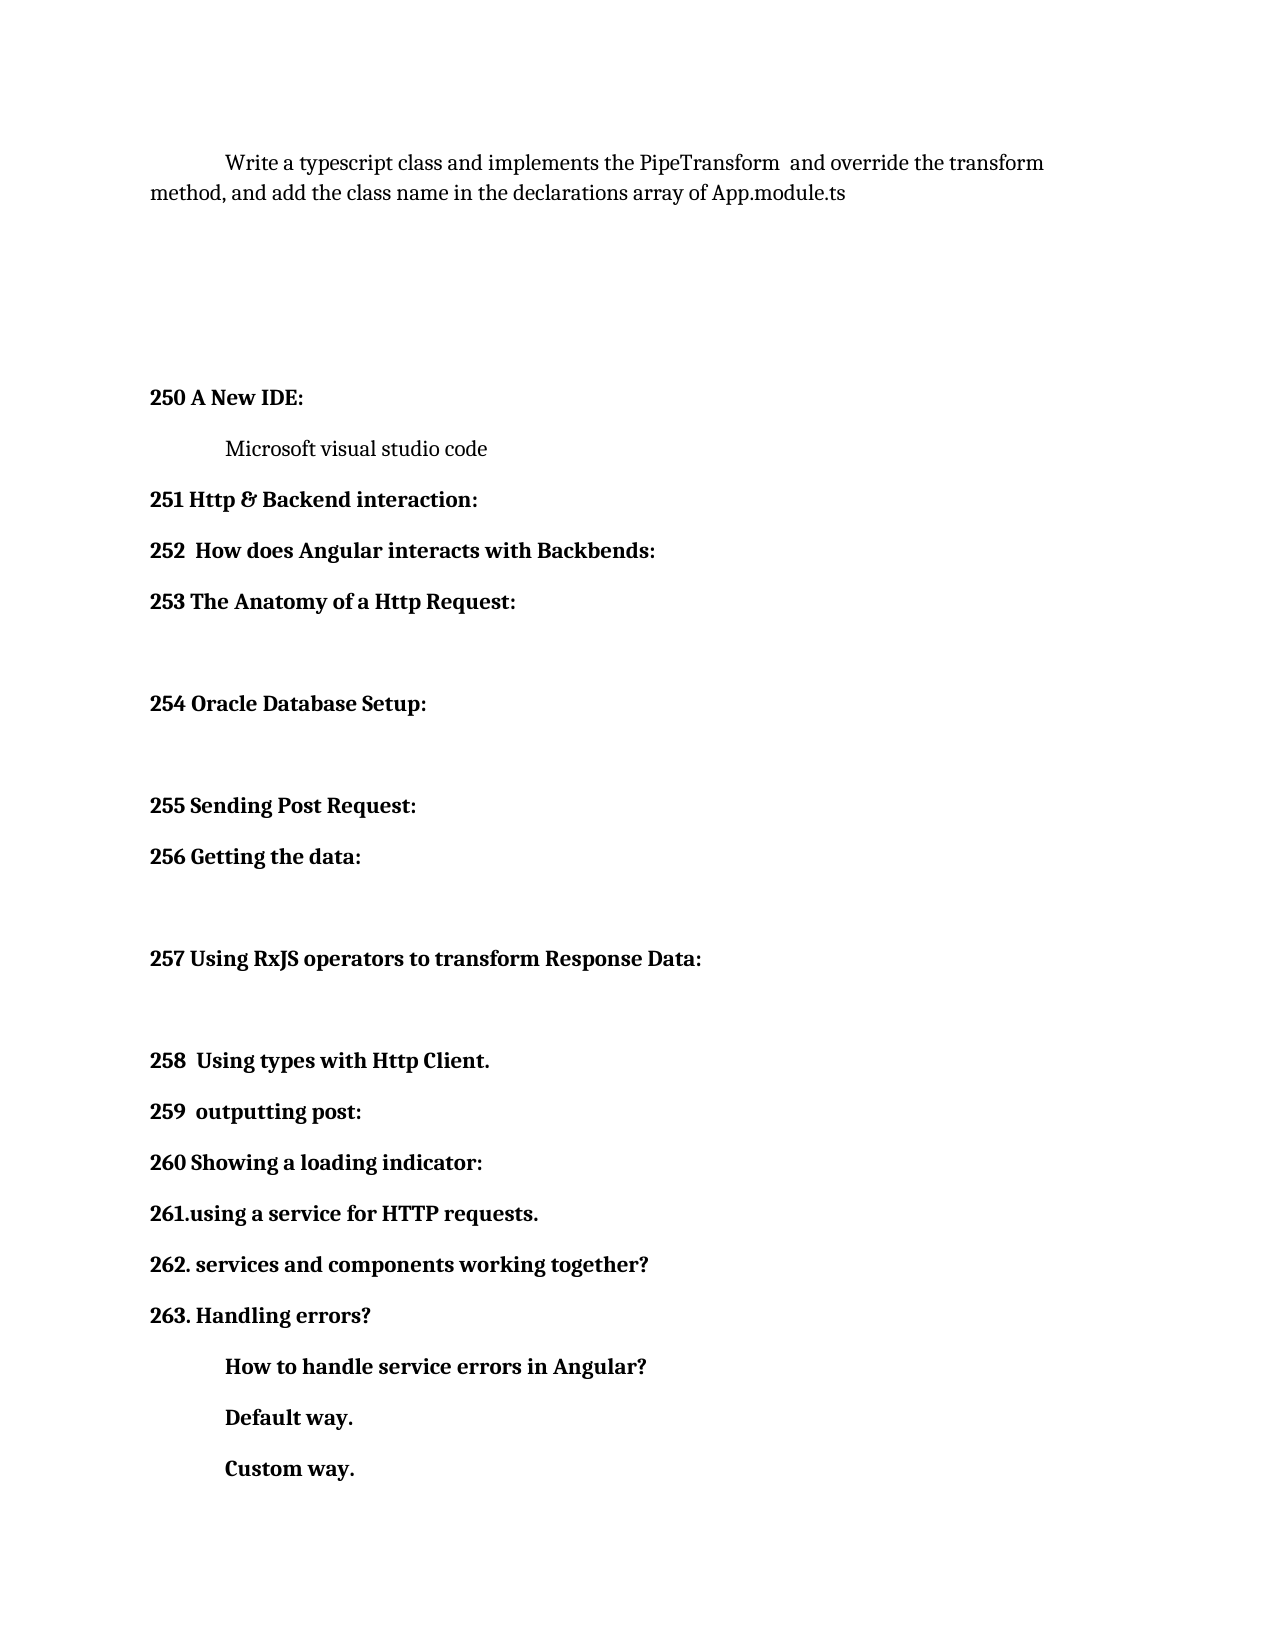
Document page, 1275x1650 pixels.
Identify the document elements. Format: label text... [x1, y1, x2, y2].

text 256 Getting the data: [150, 844, 1125, 870]
text 251 Http & Backend interaction: [150, 486, 1125, 513]
text 260 Showing a loading indicator: [150, 1150, 1125, 1176]
text 261.using a service for HTTP requests. [150, 1201, 1125, 1227]
text 255 Sending Post Request: [150, 793, 1125, 819]
text 253 The Anatomy of a Http Request: [150, 588, 1125, 615]
text 254 Oracle Database Setup: [150, 691, 1125, 717]
text 259 outputting post: [150, 1099, 1125, 1125]
text How to handle service errors in Angular? [150, 1354, 1125, 1381]
text Microsoft visual studio code [150, 435, 1125, 462]
text 258 Using types with Http Client. [150, 1048, 1125, 1074]
text Custom way. [150, 1456, 1125, 1483]
text 263. Handling errors? [150, 1303, 1125, 1329]
text 252 How does Angular interacts with Backbends: [150, 537, 1125, 564]
text Write a typescript class and implements the PipeTransform and override the transform method, and add the class name in the declarations array of App.module.ts [150, 150, 1125, 207]
text Default way. [150, 1405, 1125, 1432]
text 250 A New IDE: [150, 384, 1125, 411]
text 257 Using RxJS operators to transform Response Data: [150, 946, 1125, 972]
text 262. services and components working together? [150, 1252, 1125, 1278]
